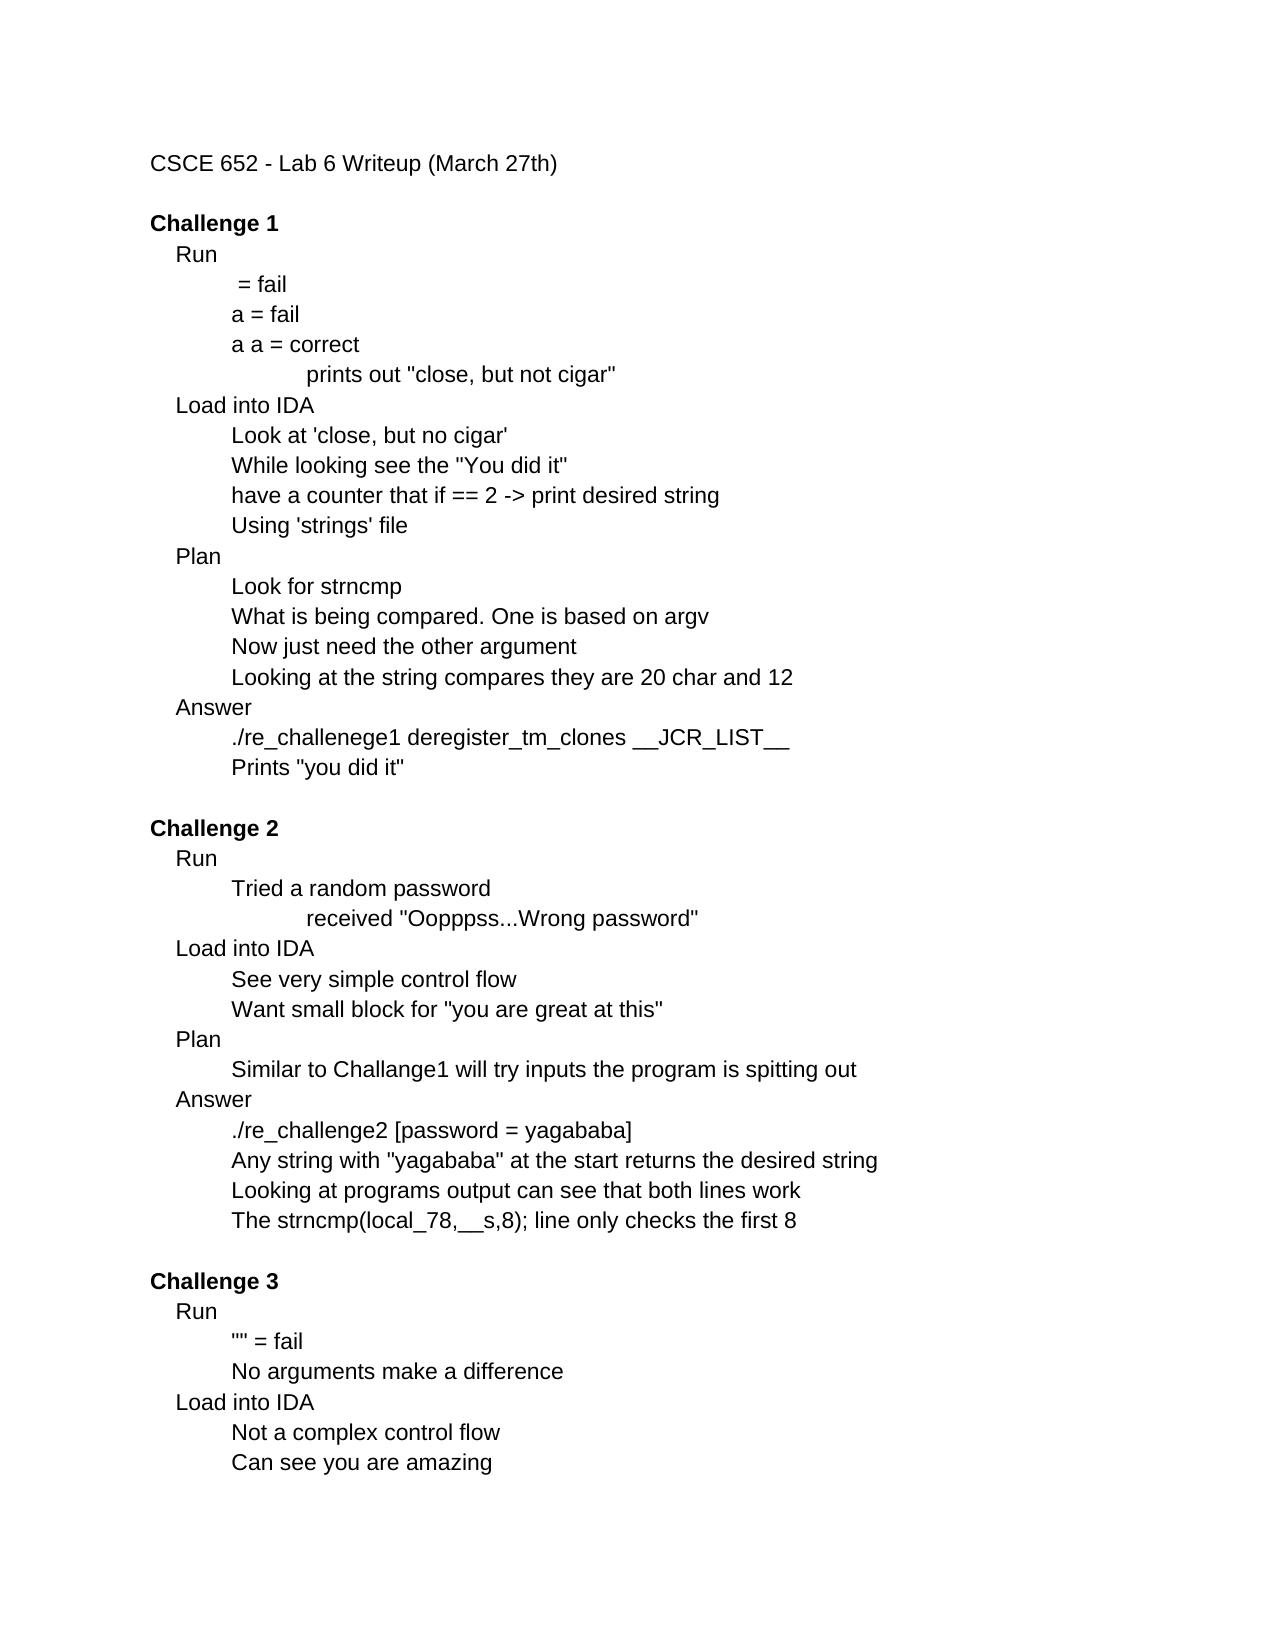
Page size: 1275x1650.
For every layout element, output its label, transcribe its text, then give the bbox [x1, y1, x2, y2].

text ./re_challenge2 [password = yagababa] [150, 1117, 1125, 1143]
text Plan [150, 1026, 1125, 1052]
text Prints "you did it" [150, 754, 1125, 781]
text Challenge 3 [150, 1268, 1125, 1294]
text Run [150, 241, 1125, 267]
text = fail [150, 271, 1125, 297]
text Not a complex control flow [150, 1419, 1125, 1445]
text prints out "close, but not cigar" [150, 361, 1125, 388]
text Load into IDA [150, 935, 1125, 962]
text While looking see the "You did it" [150, 452, 1125, 478]
text Load into IDA [150, 392, 1125, 418]
text a = fail [150, 301, 1125, 327]
text Similar to Challange1 will try inputs the program is spitting out [150, 1056, 1125, 1083]
text have a counter that if == 2 -> print desired string [150, 482, 1125, 509]
text Any string with "yagababa" at the start returns the desired string [150, 1147, 1125, 1173]
text Load into IDA [150, 1388, 1125, 1415]
text Looking at programs output can see that both lines work [150, 1177, 1125, 1203]
text See very simple control flow [150, 966, 1125, 992]
text Look at 'close, but no cigar' [150, 422, 1125, 448]
text Challenge 2 [150, 814, 1125, 841]
text CSCE 652 - Lab 6 Writeup (March 27th) [150, 150, 1125, 176]
text Using 'strings' file [150, 512, 1125, 539]
text Run [150, 845, 1125, 871]
text Looking at the string compares they are 20 char and 12 [150, 663, 1125, 690]
text Tried a random password [150, 875, 1125, 901]
text received "Oopppss...Wrong password" [150, 905, 1125, 932]
text ./re_challenege1 deregister_tm_clones __JCR_LIST__ [150, 724, 1125, 750]
text Look for strncmp [150, 573, 1125, 599]
text Want small block for "you are great at this" [150, 996, 1125, 1022]
text Run [150, 1298, 1125, 1324]
text Plan [150, 543, 1125, 569]
text What is being compared. One is based on argv [150, 603, 1125, 629]
text "" = fail [150, 1328, 1125, 1354]
text Answer [150, 694, 1125, 720]
text Can see you are amazing [150, 1449, 1125, 1475]
text Answer [150, 1086, 1125, 1113]
text The strncmp(local_78,__s,8); line only checks the first 8 [150, 1207, 1125, 1234]
text Now just need the other argument [150, 633, 1125, 660]
text No arguments make a difference [150, 1358, 1125, 1385]
text a a = correct [150, 331, 1125, 358]
text Challenge 1 [150, 210, 1125, 237]
